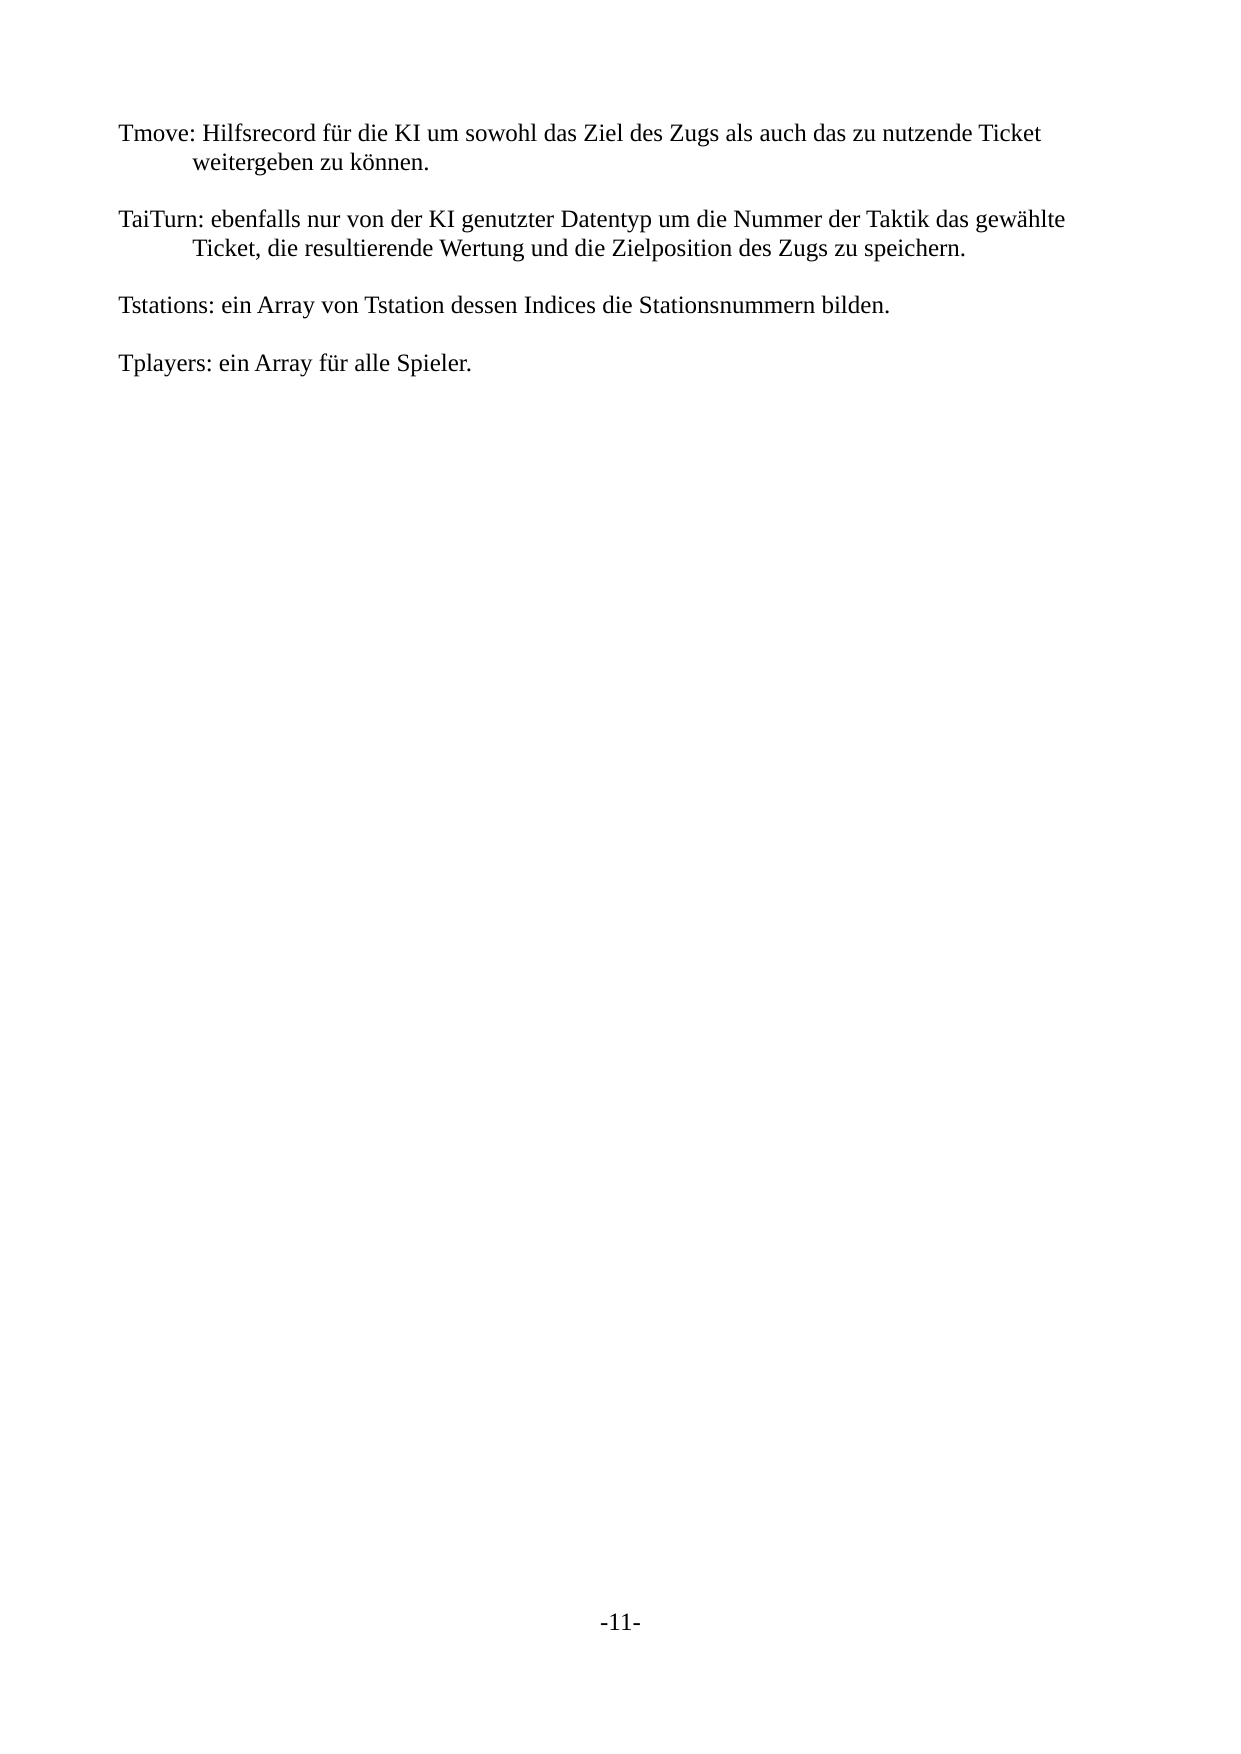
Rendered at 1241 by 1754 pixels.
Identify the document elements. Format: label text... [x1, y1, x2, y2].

text Tplayers: ein Array für alle Spieler. [118, 348, 1122, 377]
text TaiTurn: ebenfalls nur von der KI genutzter Datentyp um die Nummer der Taktik das gewählte Ticket, die resultierende Wertung und die Zielposition des Zugs zu speichern. [118, 204, 1122, 262]
text Tstations: ein Array von Tstation dessen Indices die Stationsnummern bilden. [118, 291, 1122, 319]
text Tmove: Hilfsrecord für die KI um sowohl das Ziel des Zugs als auch das zu nutzende Ticket weitergeben zu können. [118, 118, 1122, 176]
